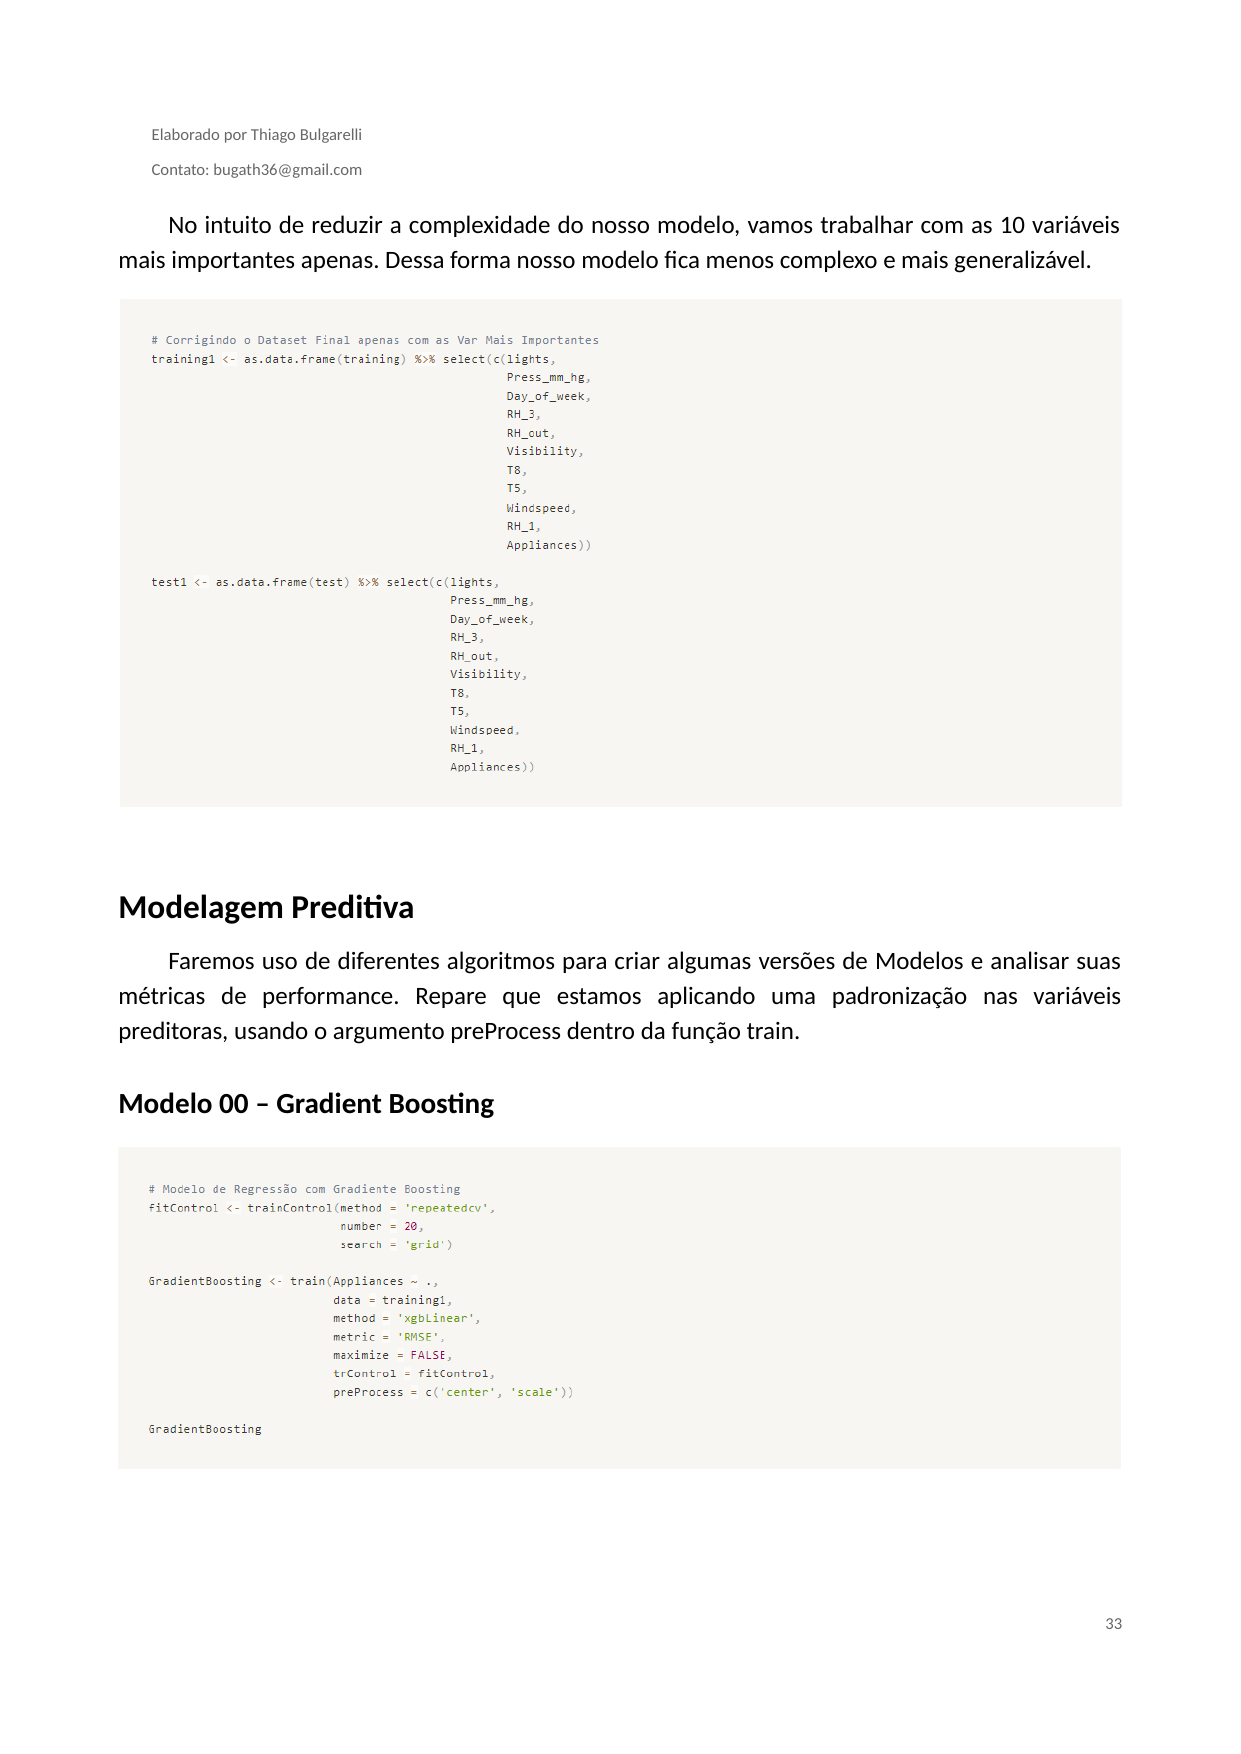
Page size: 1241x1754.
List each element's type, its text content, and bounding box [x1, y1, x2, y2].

subtitle Modelo 00 – Gradient Boosting [118, 1086, 1122, 1121]
text No intuito de reduzir a complexidade do nosso modelo, vamos trabalhar com as 10 variáveis mais importantes apenas. Dessa forma nosso modelo fica menos complexo e mais generalizável. [118, 209, 1122, 274]
picture [118, 1147, 1123, 1469]
subtitle Modelagem Preditiva [118, 886, 1122, 927]
text Faremos uso de diferentes algoritmos para criar algumas versões de Modelos e analisar suas métricas de performance. Repare que estamos aplicando uma padronização nas variáveis preditoras, usando o argumento preProcess dentro da função train. [118, 945, 1122, 1046]
picture [118, 299, 1123, 807]
